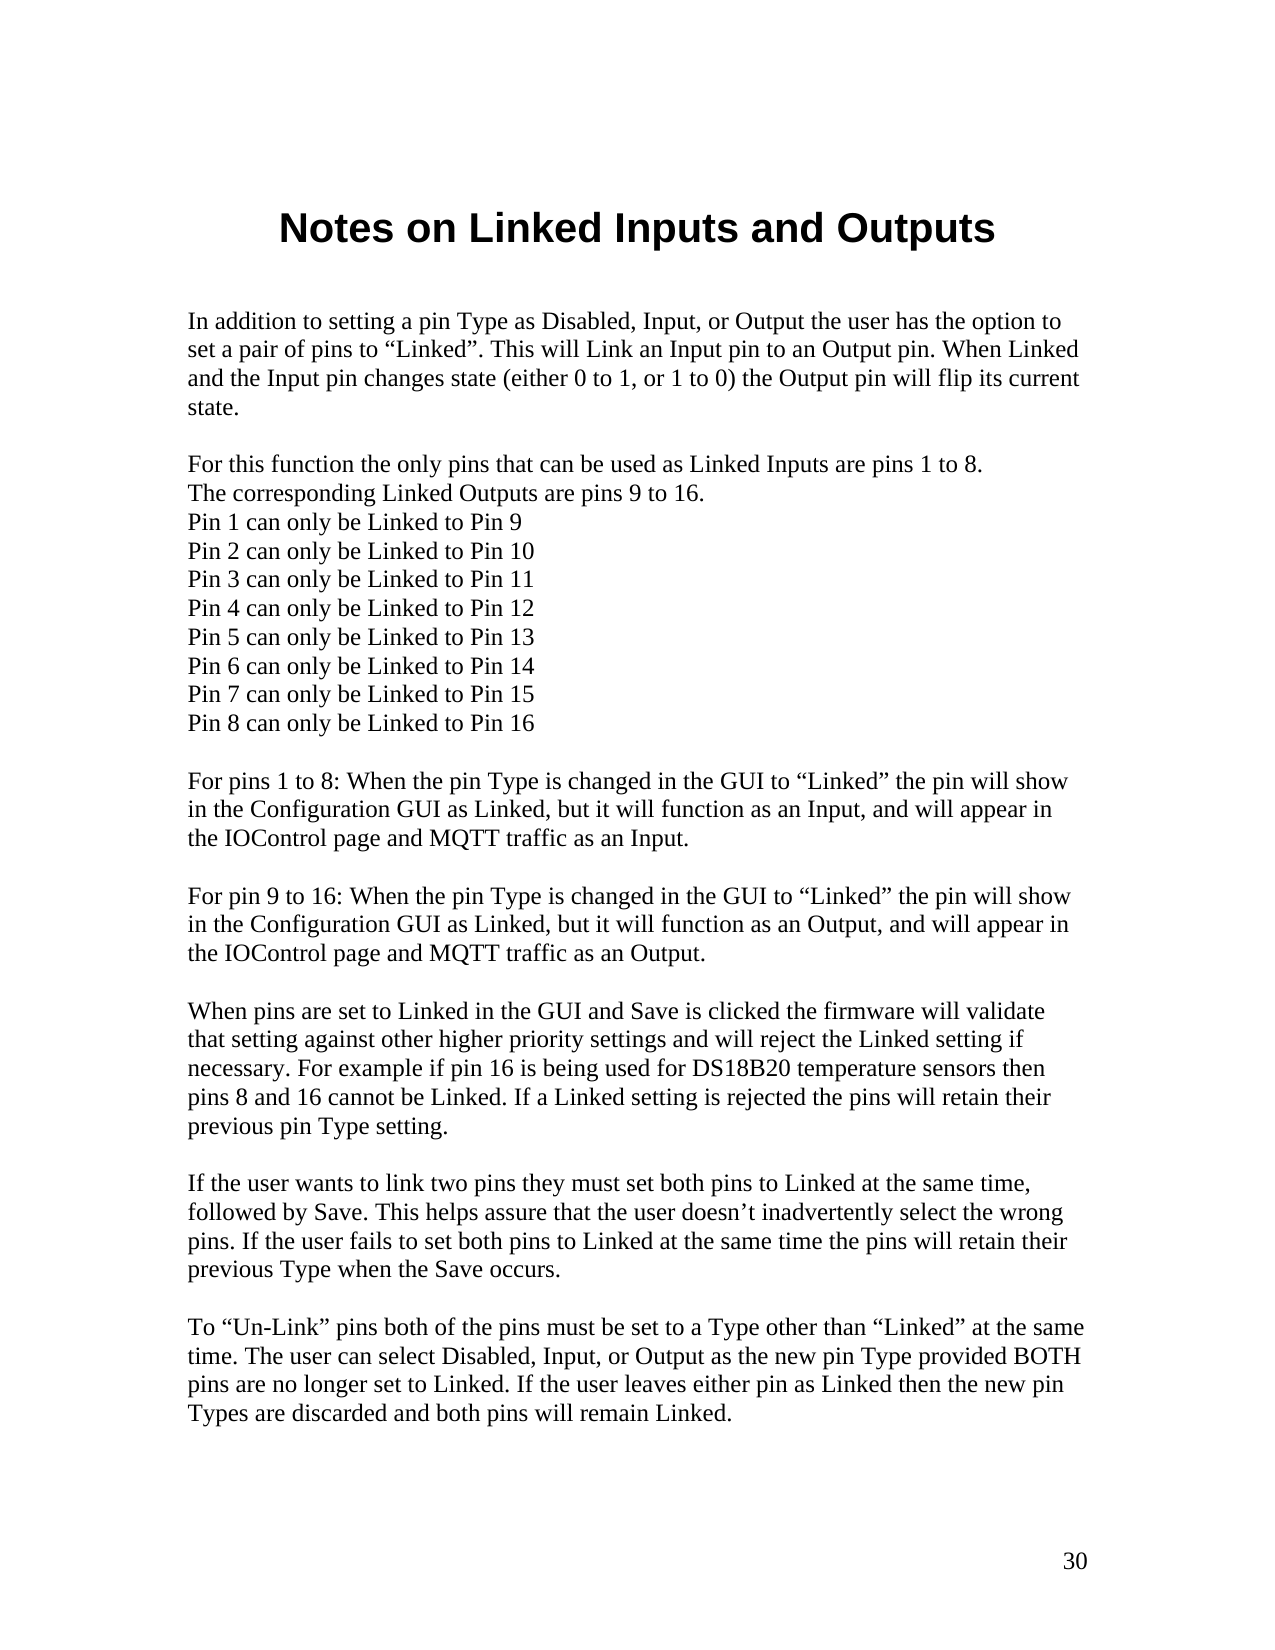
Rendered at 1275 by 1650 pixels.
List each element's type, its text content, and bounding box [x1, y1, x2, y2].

text In addition to setting a pin Type as Disabled, Input, or Output the user has the option to set a pair of pins to “Linked”. This will Link an Input pin to an Output pin. When Linked and the Input pin changes state (either 0 to 1, or 1 to 0) the Output pin will flip its current state. [187, 306, 1087, 421]
text For pins 1 to 8: When the pin Type is changed in the GUI to “Linked” the pin will show in the Configuration GUI as Linked, but it will function as an Input, and will appear in the IOControl page and MQTT traffic as an Input. [187, 766, 1087, 852]
text Pin 8 can only be Linked to Pin 16 [187, 708, 1087, 737]
text To “Un-Link” pins both of the pins must be set to a Type other than “Linked” at the same time. The user can select Disabled, Input, or Output as the new pin Type provided BOTH pins are no longer set to Linked. If the user leaves either pin as Linked then the new pin Types are discarded and both pins will remain Linked. [187, 1312, 1087, 1427]
text Pin 3 can only be Linked to Pin 11 [187, 564, 1087, 593]
text Pin 7 can only be Linked to Pin 15 [187, 679, 1087, 708]
text For this function the only pins that can be used as Linked Inputs are pins 1 to 8. [187, 449, 1087, 478]
text For pin 9 to 16: When the pin Type is changed in the GUI to “Linked” the pin will show in the Configuration GUI as Linked, but it will function as an Output, and will appear in the IOControl page and MQTT traffic as an Output. [187, 881, 1087, 967]
text If the user wants to link two pins they must set both pins to Linked at the same time, followed by Save. This helps assure that the user doesn’t inadvertently select the wrong pins. If the user fails to set both pins to Linked at the same time the pins will retain their previous Type when the Save occurs. [187, 1168, 1087, 1283]
subtitle Notes on Linked Inputs and Outputs [187, 204, 1087, 252]
text Pin 4 can only be Linked to Pin 12 [187, 593, 1087, 622]
text When pins are set to Linked in the GUI and Save is clicked the firmware will validate that setting against other higher priority settings and will reject the Linked setting if necessary. For example if pin 16 is being used for DS18B20 temperature sensors then pins 8 and 16 cannot be Linked. If a Linked setting is rejected the pins will retain their previous pin Type setting. [187, 996, 1087, 1139]
text Pin 5 can only be Linked to Pin 13 [187, 622, 1087, 651]
text Pin 2 can only be Linked to Pin 10 [187, 536, 1087, 564]
text Pin 6 can only be Linked to Pin 14 [187, 651, 1087, 679]
text The corresponding Linked Outputs are pins 9 to 16. [187, 478, 1087, 507]
text Pin 1 can only be Linked to Pin 9 [187, 507, 1087, 536]
